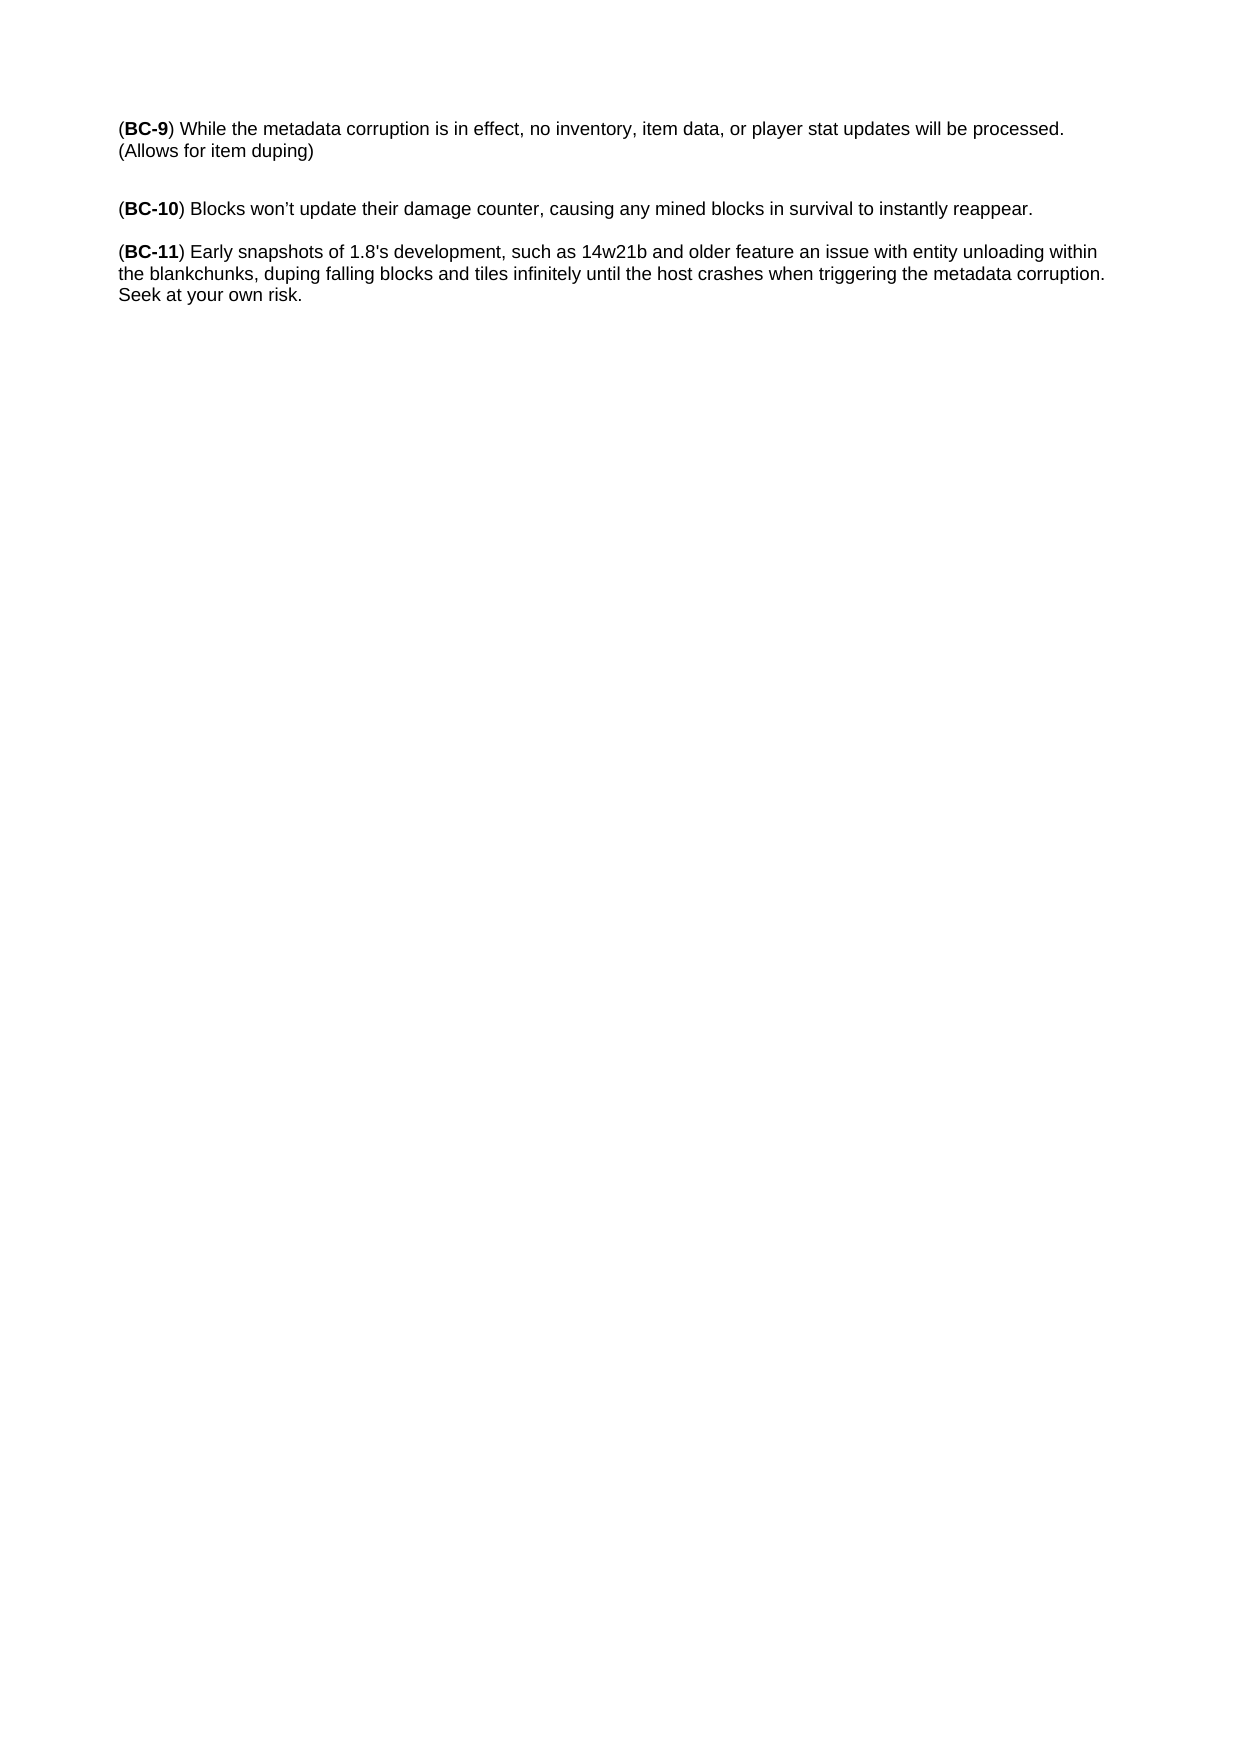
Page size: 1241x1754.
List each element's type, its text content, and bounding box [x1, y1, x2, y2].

text (BC-10) Blocks won’t update their damage counter, causing any mined blocks in survival to instantly reappear. (BC-11) Early snapshots of 1.8's development, such as 14w21b and older feature an issue with entity unloading within the blankchunks, duping falling blocks and tiles infinitely until the host crashes when triggering the metadata corruption. Seek at your own risk. [118, 198, 1122, 306]
text (BC-9) While the metadata corruption is in effect, no inventory, item data, or player stat updates will be processed. (Allows for item duping) [118, 118, 1122, 161]
